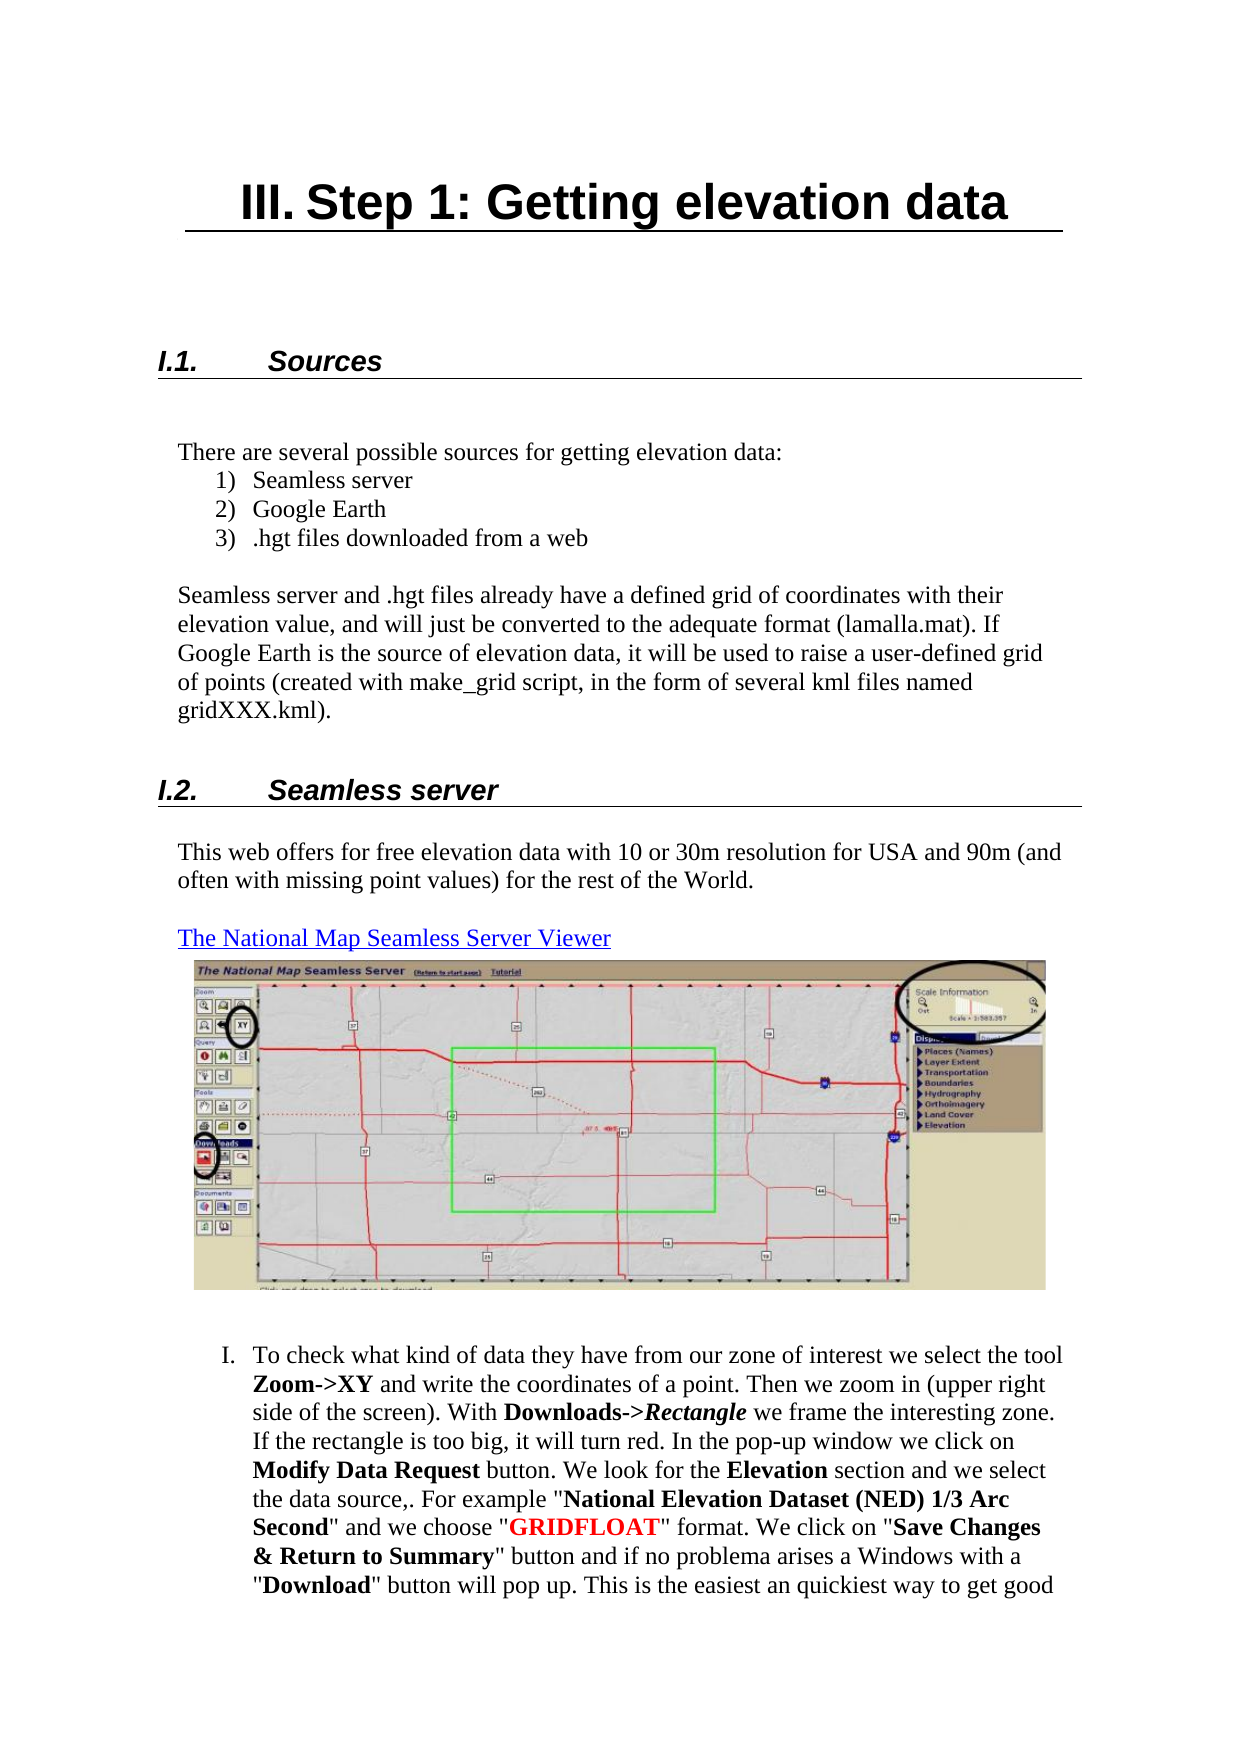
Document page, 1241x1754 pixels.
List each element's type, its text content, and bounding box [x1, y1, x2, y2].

list Seamless server [215, 466, 1063, 494]
list .hgt files downloaded from a web [215, 523, 1063, 552]
subtitle Step 1: Getting elevation data [185, 173, 1063, 230]
picture [193, 960, 1046, 1290]
text This web offers for free elevation data with 10 or 30m resolution for USA and 90m (and often with missing point values) for the rest of the World. The National Map Seamless Server Viewer [177, 837, 1063, 1327]
text There are several possible sources for getting elevation data: [177, 437, 1063, 466]
text Seamless server and .hgt files already have a defined grid of coordinates with their elevation value, and will just be converted to the adequate format (lamalla.mat). If Google Earth is the source of elevation data, it will be used to raise a user-defined grid of points (created with make_grid script, in the form of several kml files named gridXXX.kml). [177, 581, 1063, 724]
subtitle Seamless server [158, 773, 1082, 806]
subtitle Sources [158, 344, 1082, 378]
list Google Earth [215, 494, 1063, 523]
list To check what kind of data they have from our zone of interest we select the tool Zoom->XY and write the coordinates of a point. Then we zoom in (upper right side of the screen). With Downloads->Rectangle we frame the interesting zone. If the rectangle is too big, it will turn red. In the pop-up window we click on Modify Data Request button. We look for the Elevation section and we select the data source,. For example "National Elevation Dataset (NED) 1/3 Arc Second" and we choose "GRIDFLOAT" format. We click on "Save Changes & Return to Summary" button and if no problema arises a Windows with a "Download" button will pop up. This is the easiest an quickiest way to get good [215, 1340, 1063, 1599]
